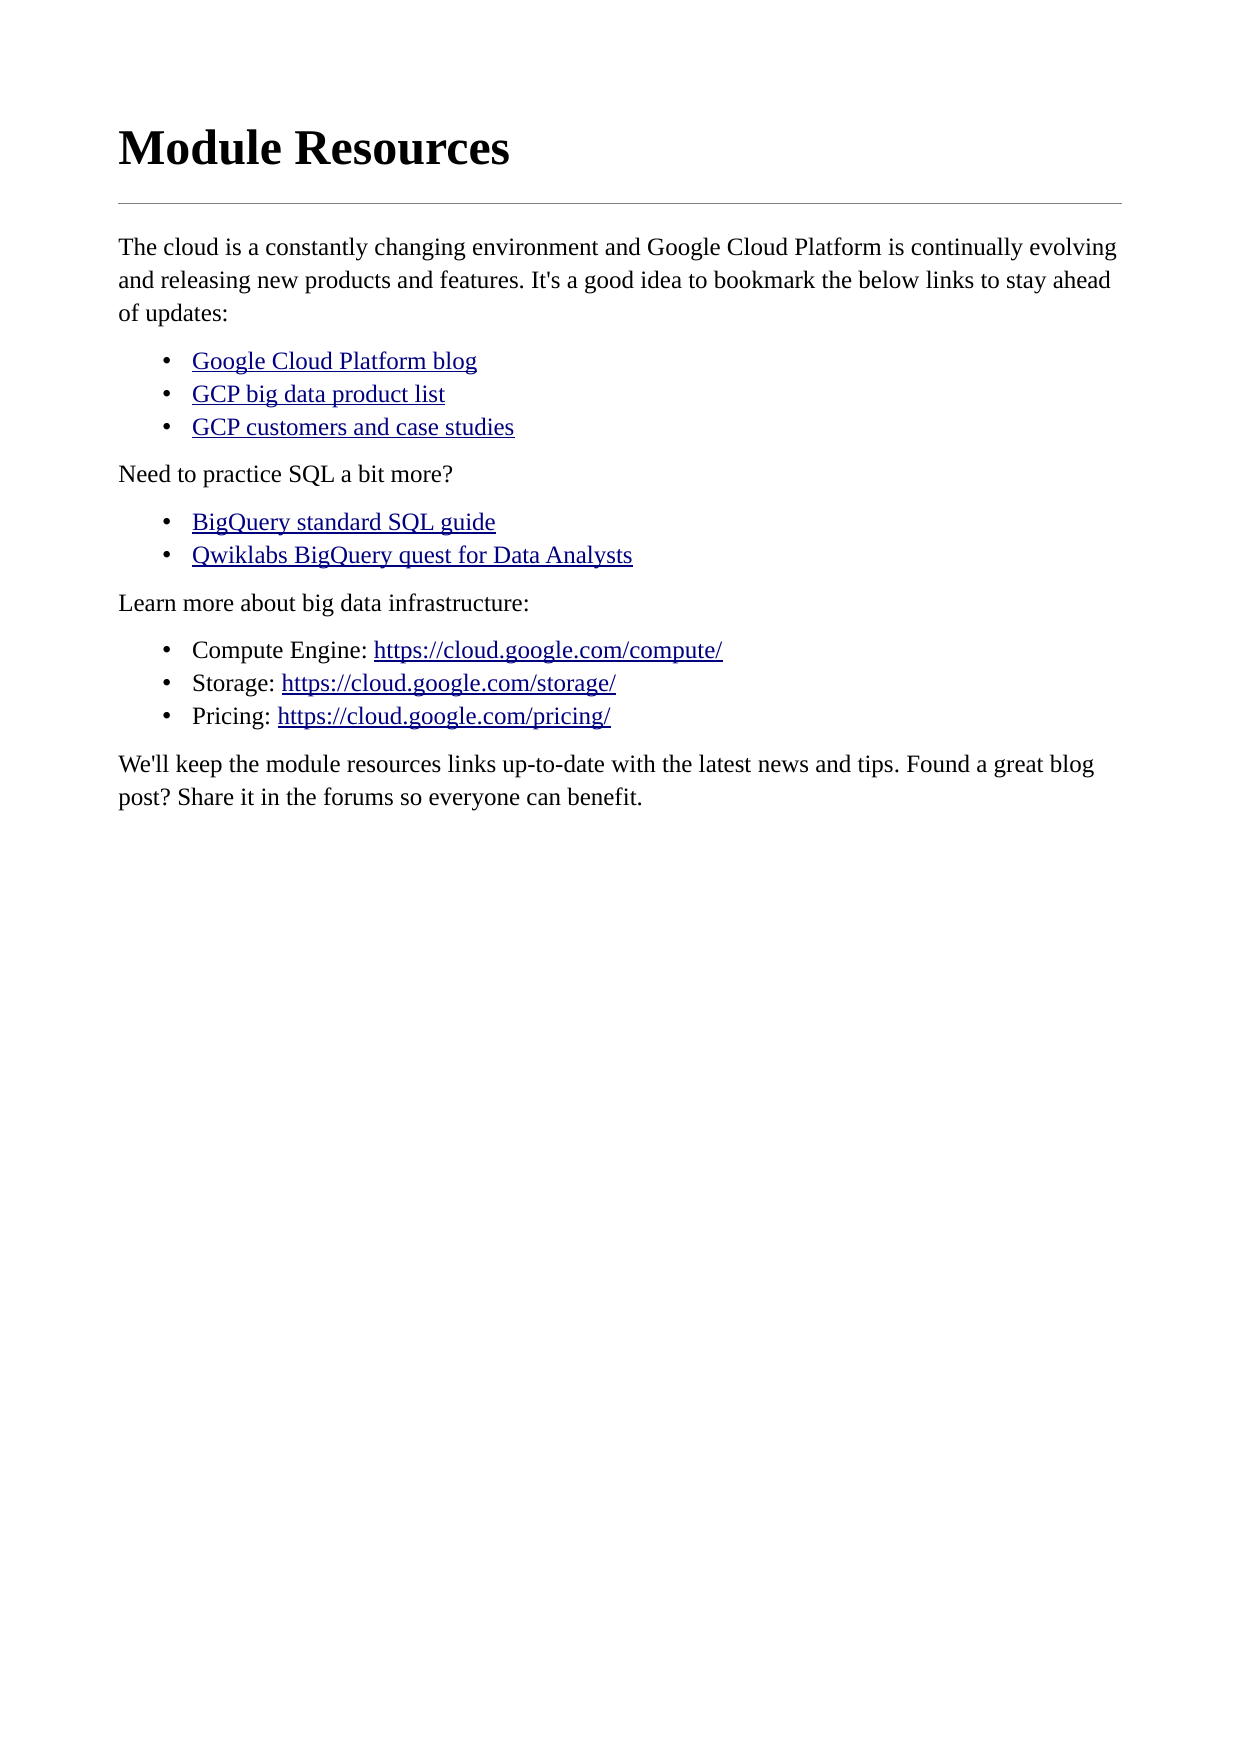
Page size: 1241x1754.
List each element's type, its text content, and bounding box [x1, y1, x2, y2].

list GCP customers and case studies [162, 412, 1122, 441]
list BigQuery standard SQL guide [162, 507, 1122, 536]
list Compute Engine: https://cloud.google.com/compute/ [162, 635, 1122, 664]
list GCP big data product list [162, 379, 1122, 408]
text Need to practice SQL a bit more? [118, 459, 1122, 488]
text We'll keep the module resources links up-to-date with the latest news and tips. Found a great blog post? Share it in the forums so everyone can benefit. [118, 749, 1122, 811]
text Learn more about big data infrastructure: [118, 588, 1122, 617]
list Pricing: https://cloud.google.com/pricing/ [162, 701, 1122, 730]
list Qwiklabs BigQuery quest for Data Analysts [162, 540, 1122, 569]
text The cloud is a constantly changing environment and Google Cloud Platform is continually evolving and releasing new products and features. It's a good idea to bookmark the below links to stay ahead of updates: [118, 232, 1122, 327]
subtitle Module Resources [118, 118, 1122, 176]
list Google Cloud Platform blog [162, 346, 1122, 375]
list Storage: https://cloud.google.com/storage/ [162, 668, 1122, 697]
